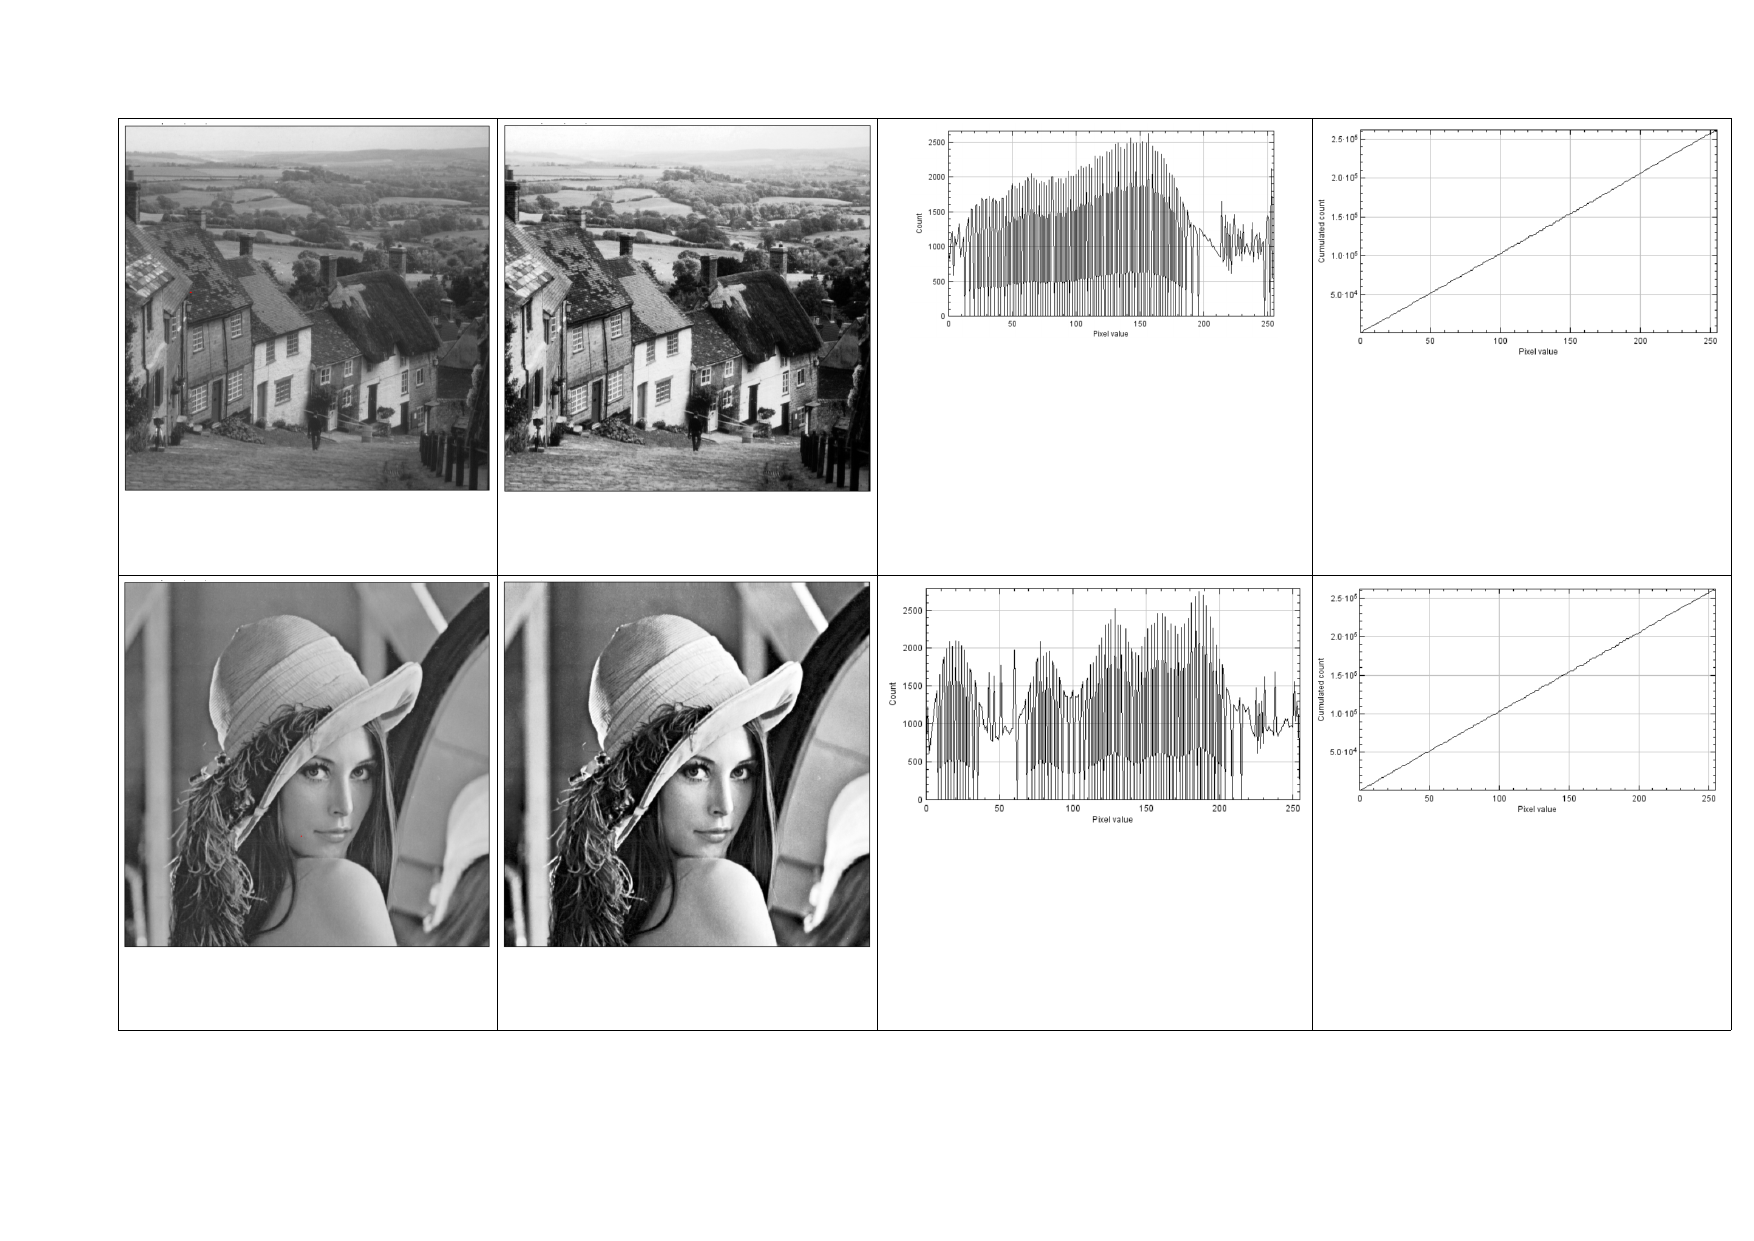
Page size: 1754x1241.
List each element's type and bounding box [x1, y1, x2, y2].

picture [1317, 123, 1725, 357]
picture [503, 580, 872, 949]
picture [1317, 580, 1725, 814]
table_cell [1313, 119, 1731, 574]
table_cell [119, 119, 497, 574]
picture [882, 580, 1307, 824]
table_cell [119, 576, 497, 1030]
picture [123, 580, 492, 949]
picture [123, 123, 492, 492]
table_cell [498, 576, 877, 1030]
picture [910, 123, 1279, 338]
table_cell [878, 576, 1312, 1030]
picture [503, 123, 872, 494]
table_cell [878, 119, 1312, 574]
table_cell [498, 119, 877, 574]
table_cell [1313, 576, 1731, 1030]
